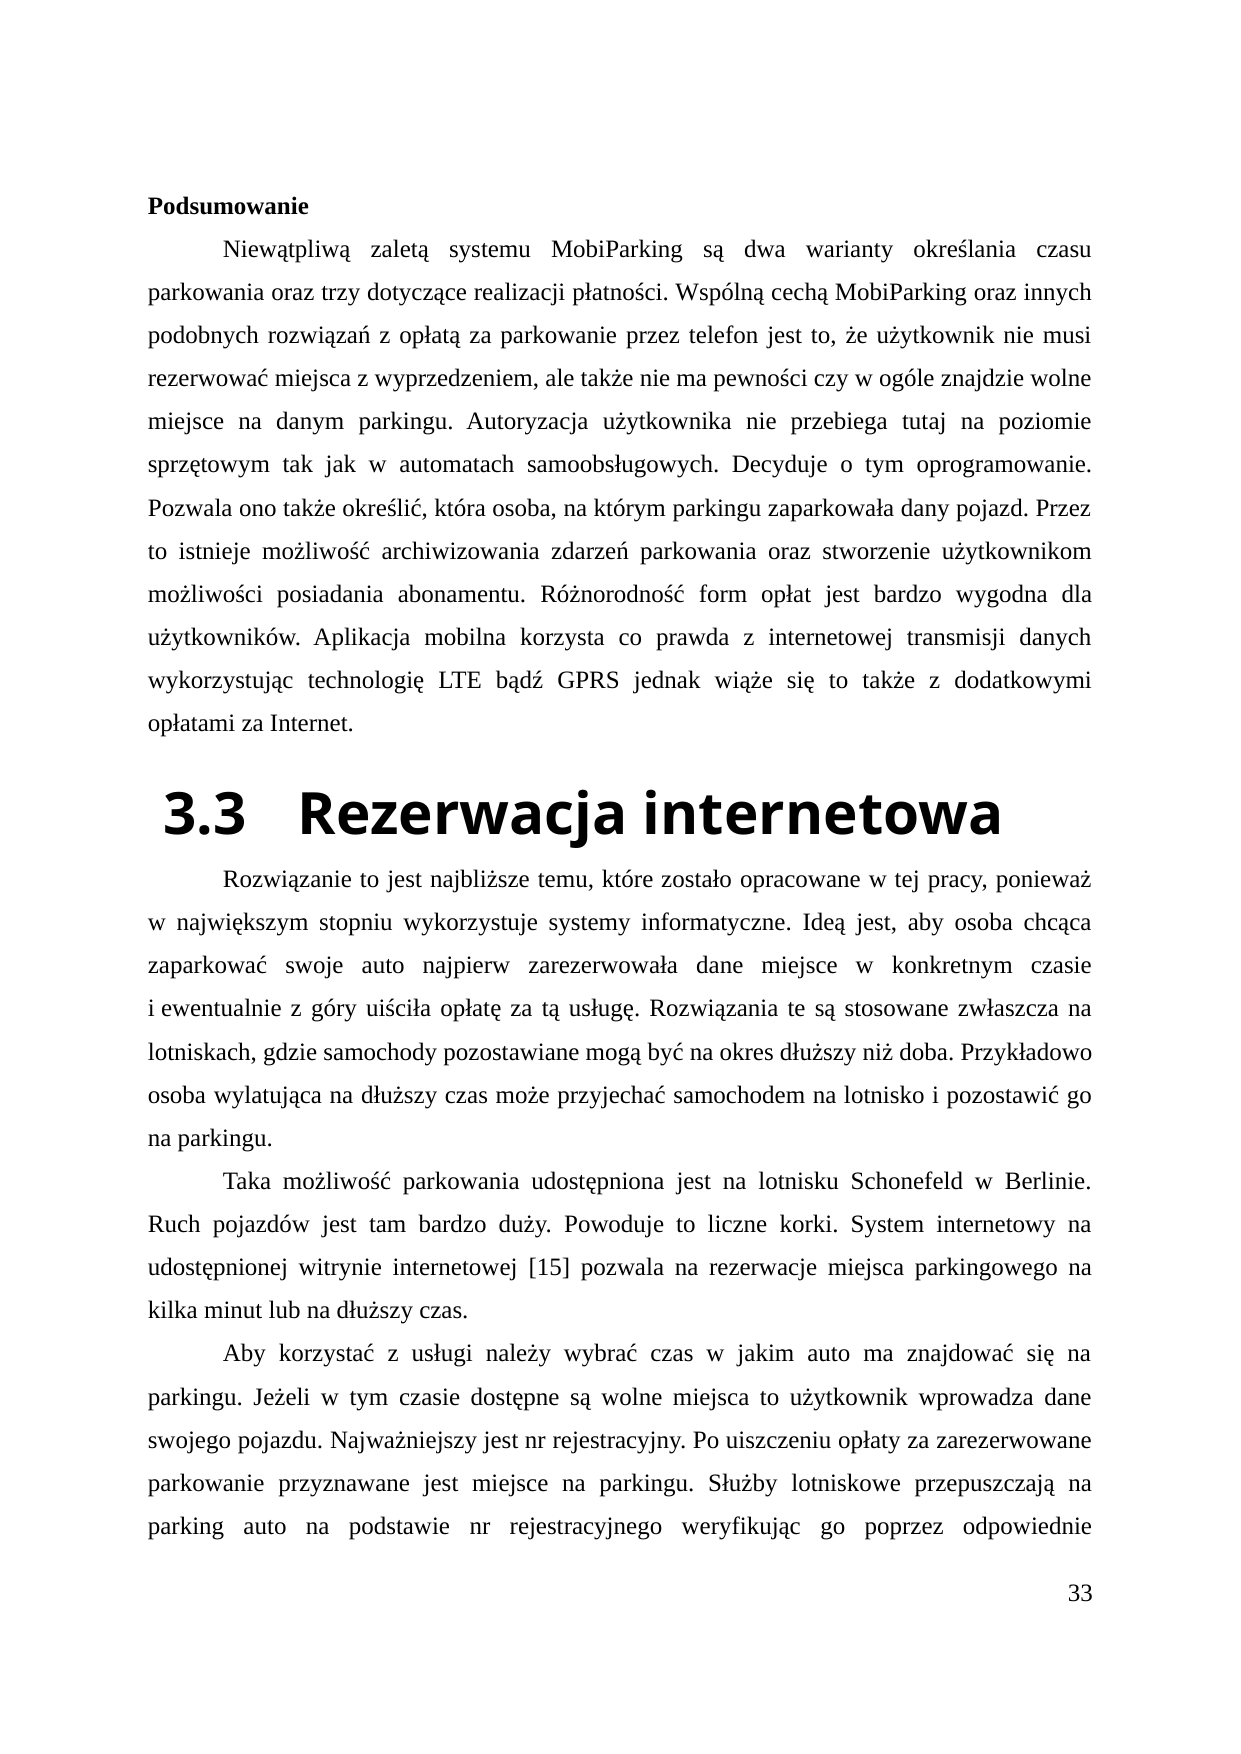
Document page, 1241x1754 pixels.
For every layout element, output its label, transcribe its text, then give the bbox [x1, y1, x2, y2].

text Niewątpliwą zaletą systemu MobiParking są dwa warianty określania czasu parkowania oraz trzy dotyczące realizacji płatności. Wspólną cechą MobiParking oraz innych podobnych rozwiązań z opłatą za parkowanie przez telefon jest to, że użytkownik nie musi rezerwować miejsca z wyprzedzeniem, ale także nie ma pewności czy w ogóle znajdzie wolne miejsce na danym parkingu. Autoryzacja użytkownika nie przebiega tutaj na poziomie sprzętowym tak jak w automatach samoobsługowych. Decyduje o tym oprogramowanie. Pozwala ono także określić, która osoba, na którym parkingu zaparkowała dany pojazd. Przez to istnieje możliwość archiwizowania zdarzeń parkowania oraz stworzenie użytkownikom możliwości posiadania abonamentu. Różnorodność form opłat jest bardzo wygodna dla użytkowników. Aplikacja mobilna korzysta co prawda z internetowej transmisji danych wykorzystując technologię LTE bądź GPRS jednak wiąże się to także z dodatkowymi opłatami za Internet. [148, 234, 1093, 737]
subtitle Rezerwacja internetowa [148, 772, 1093, 852]
text Taka możliwość parkowania udostępniona jest na lotnisku Schonefeld w Berlinie. Ruch pojazdów jest tam bardzo duży. Powoduje to liczne korki. System internetowy na udostępnionej witrynie internetowej [15] pozwala na rezerwacje miejsca parkingowego na kilka minut lub na dłuższy czas. [148, 1166, 1093, 1324]
text Rozwiązanie to jest najbliższe temu, które zostało opracowane w tej pracy, ponieważ w największym stopniu wykorzystuje systemy informatyczne. Ideą jest, aby osoba chcąca zaparkować swoje auto najpierw zarezerwowała dane miejsce w konkretnym czasie i ewentualnie z góry uiściła opłatę za tą usługę. Rozwiązania te są stosowane zwłaszcza na lotniskach, gdzie samochody pozostawiane mogą być na okres dłuższy niż doba. Przykładowo osoba wylatująca na dłuższy czas może przyjechać samochodem na lotnisko i pozostawić go na parkingu. [148, 864, 1093, 1152]
text Podsumowanie [148, 191, 1093, 219]
text Aby korzystać z usługi należy wybrać czas w jakim auto ma znajdować się na parkingu. Jeżeli w tym czasie dostępne są wolne miejsca to użytkownik wprowadza dane swojego pojazdu. Najważniejszy jest nr rejestracyjny. Po uiszczeniu opłaty za zarezerwowane parkowanie przyznawane jest miejsce na parkingu. Służby lotniskowe przepuszczają na parking auto na podstawie nr rejestracyjnego weryfikując go poprzez odpowiednie [148, 1338, 1093, 1540]
